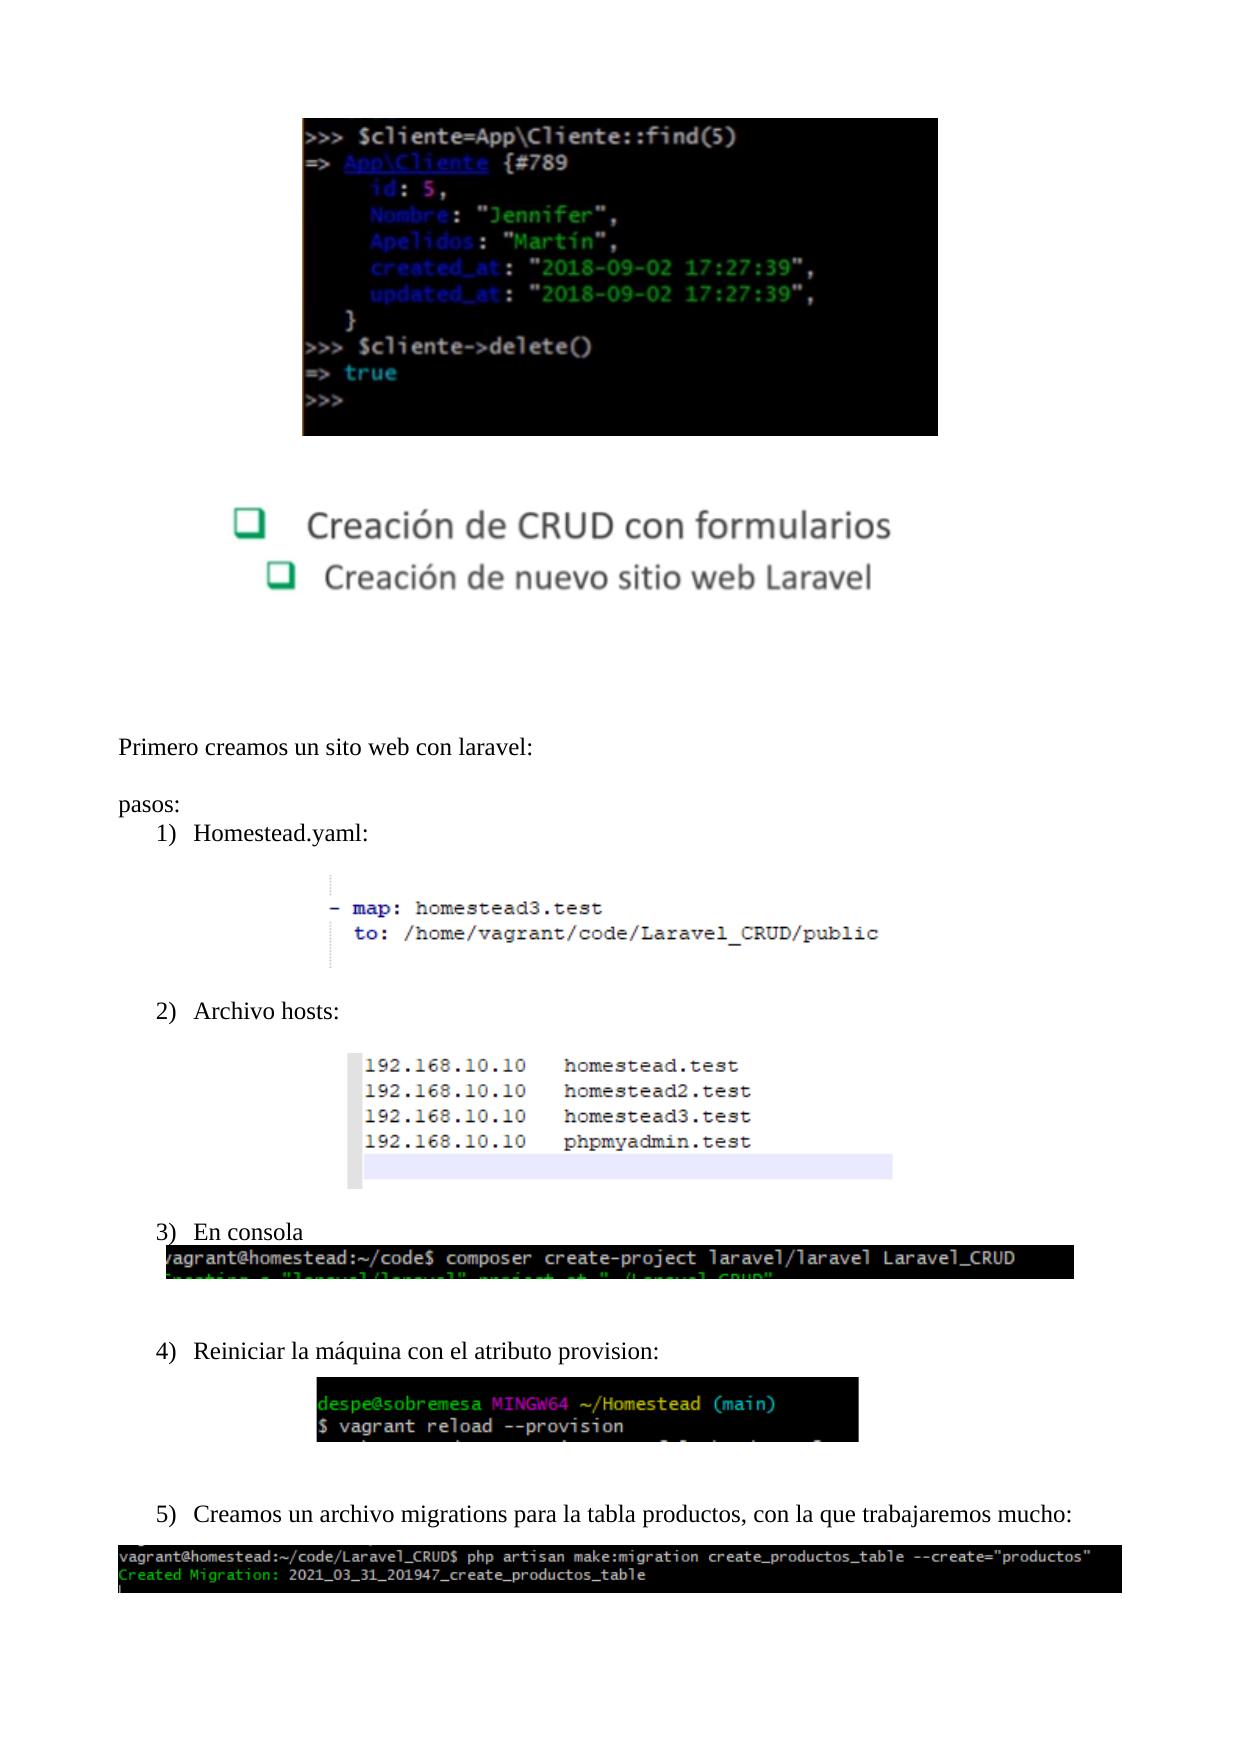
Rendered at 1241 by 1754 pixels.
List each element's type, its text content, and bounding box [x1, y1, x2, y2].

picture [118, 1545, 1122, 1593]
picture [316, 1377, 859, 1442]
picture [302, 118, 938, 436]
list Reiniciar la máquina con el atributo provision: [156, 1336, 1122, 1365]
list Archivo hosts: [156, 996, 1122, 1025]
picture [308, 875, 932, 968]
picture [166, 1245, 1074, 1279]
picture [216, 492, 1024, 674]
picture [347, 1053, 893, 1189]
list En consola [156, 1217, 1122, 1246]
text pasos: [118, 789, 1122, 818]
text Primero creamos un sito web con laravel: [118, 732, 1122, 760]
list Homestead.yaml: [156, 818, 1122, 847]
list Creamos un archivo migrations para la tabla productos, con la que trabajaremos mucho: [156, 1499, 1122, 1528]
